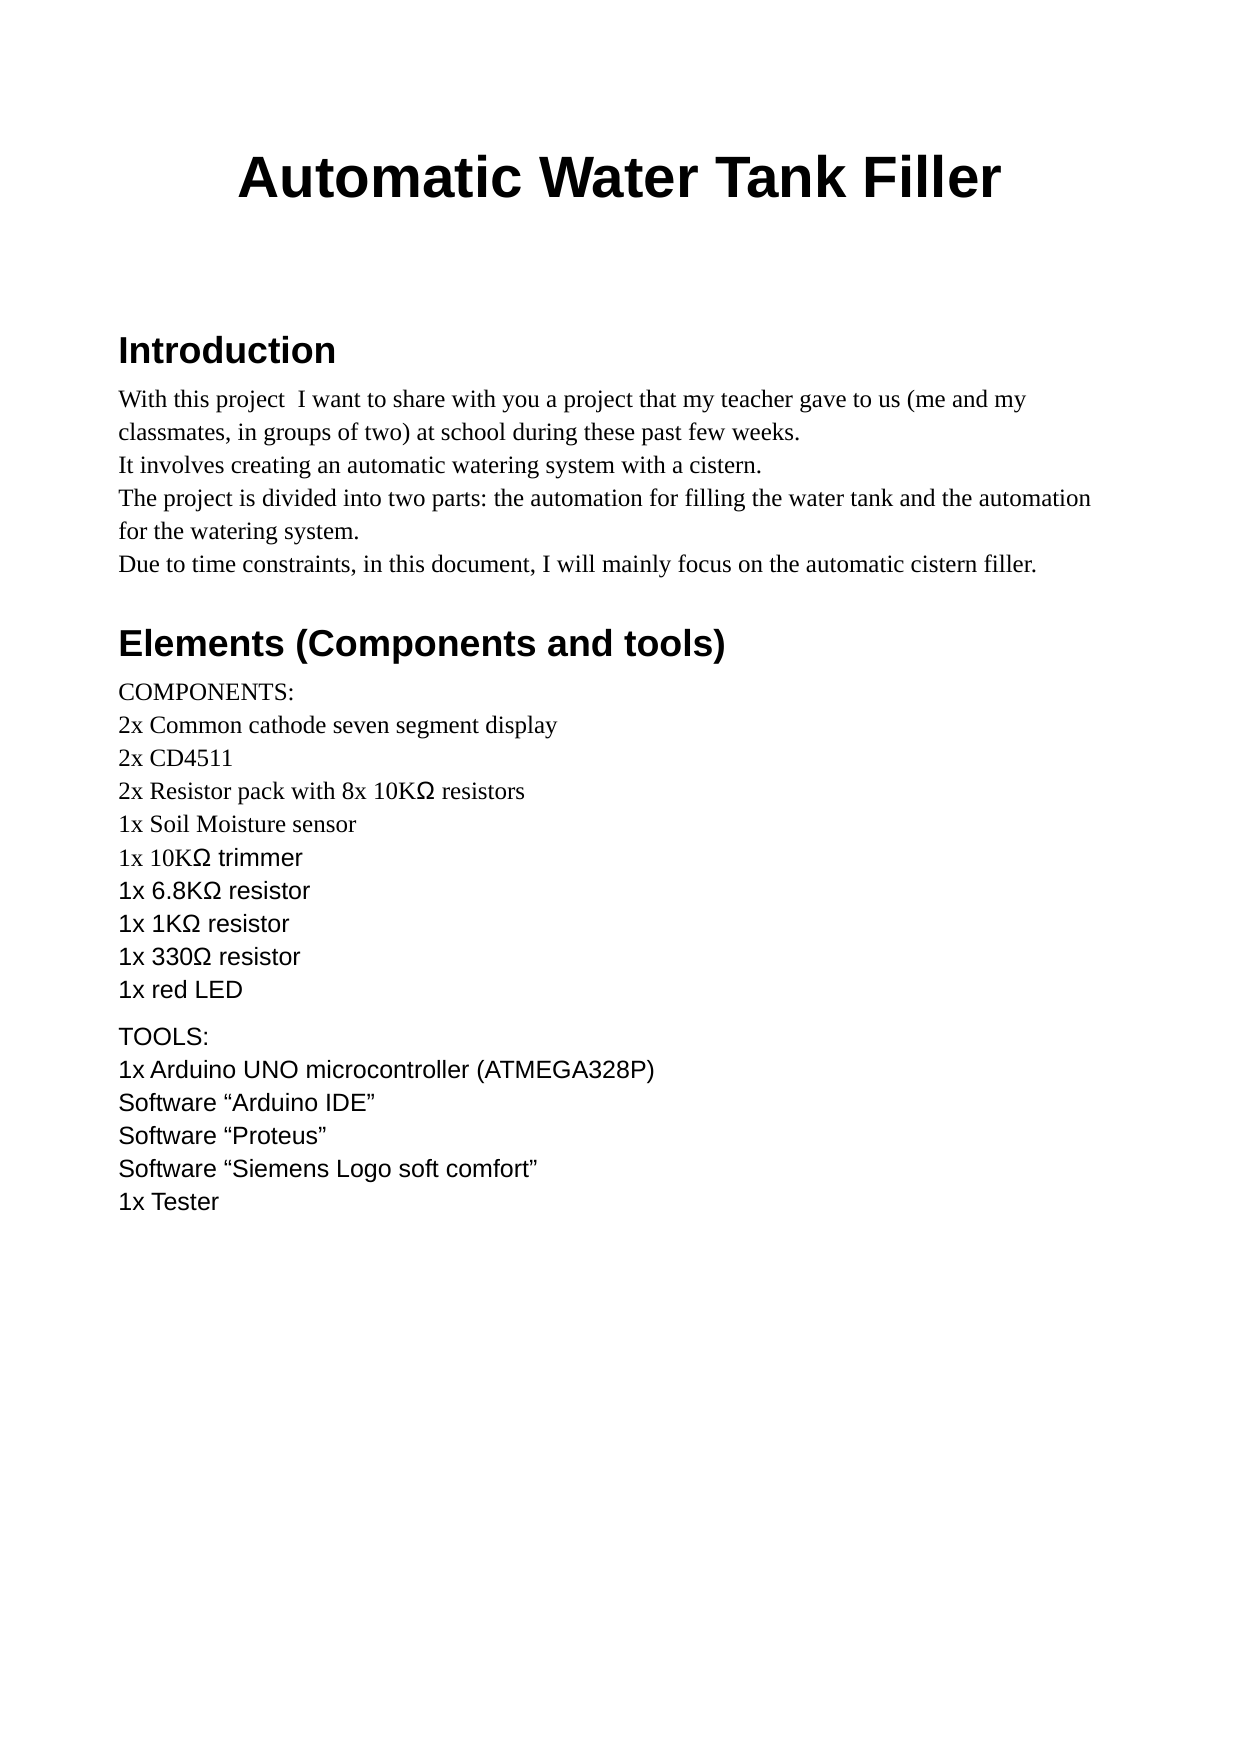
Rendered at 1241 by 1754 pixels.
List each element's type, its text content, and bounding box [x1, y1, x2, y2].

subtitle Elements (Components and tools) [118, 622, 1122, 665]
title Automatic Water Tank Filler [118, 143, 1122, 210]
text TOOLS: 1x Arduino UNO microcontroller (ATMEGA328P) Software “Arduino IDE” Software “Proteus” Software “Siemens Logo soft comfort” 1x Tester [118, 1022, 1122, 1249]
text With this project I want to share with you a project that my teacher gave to us (me and my classmates, in groups of two) at school during these past few weeks. It involves creating an automatic watering system with a cistern. The project is divided into two parts: the automation for filling the water tank and the automation for the watering system. Due to time constraints, in this document, I will mainly focus on the automatic cistern filler. [118, 384, 1122, 578]
subtitle Introduction [118, 328, 1122, 371]
text COMPONENTS: 2x Common cathode seven segment display 2x CD4511 2x Resistor pack with 8x 10KΩ resistors 1x Soil Moisture sensor 1x 10KΩ trimmer 1x 6.8KΩ resistor 1x 1KΩ resistor 1x 330Ω resistor 1x red LED [118, 677, 1122, 1003]
